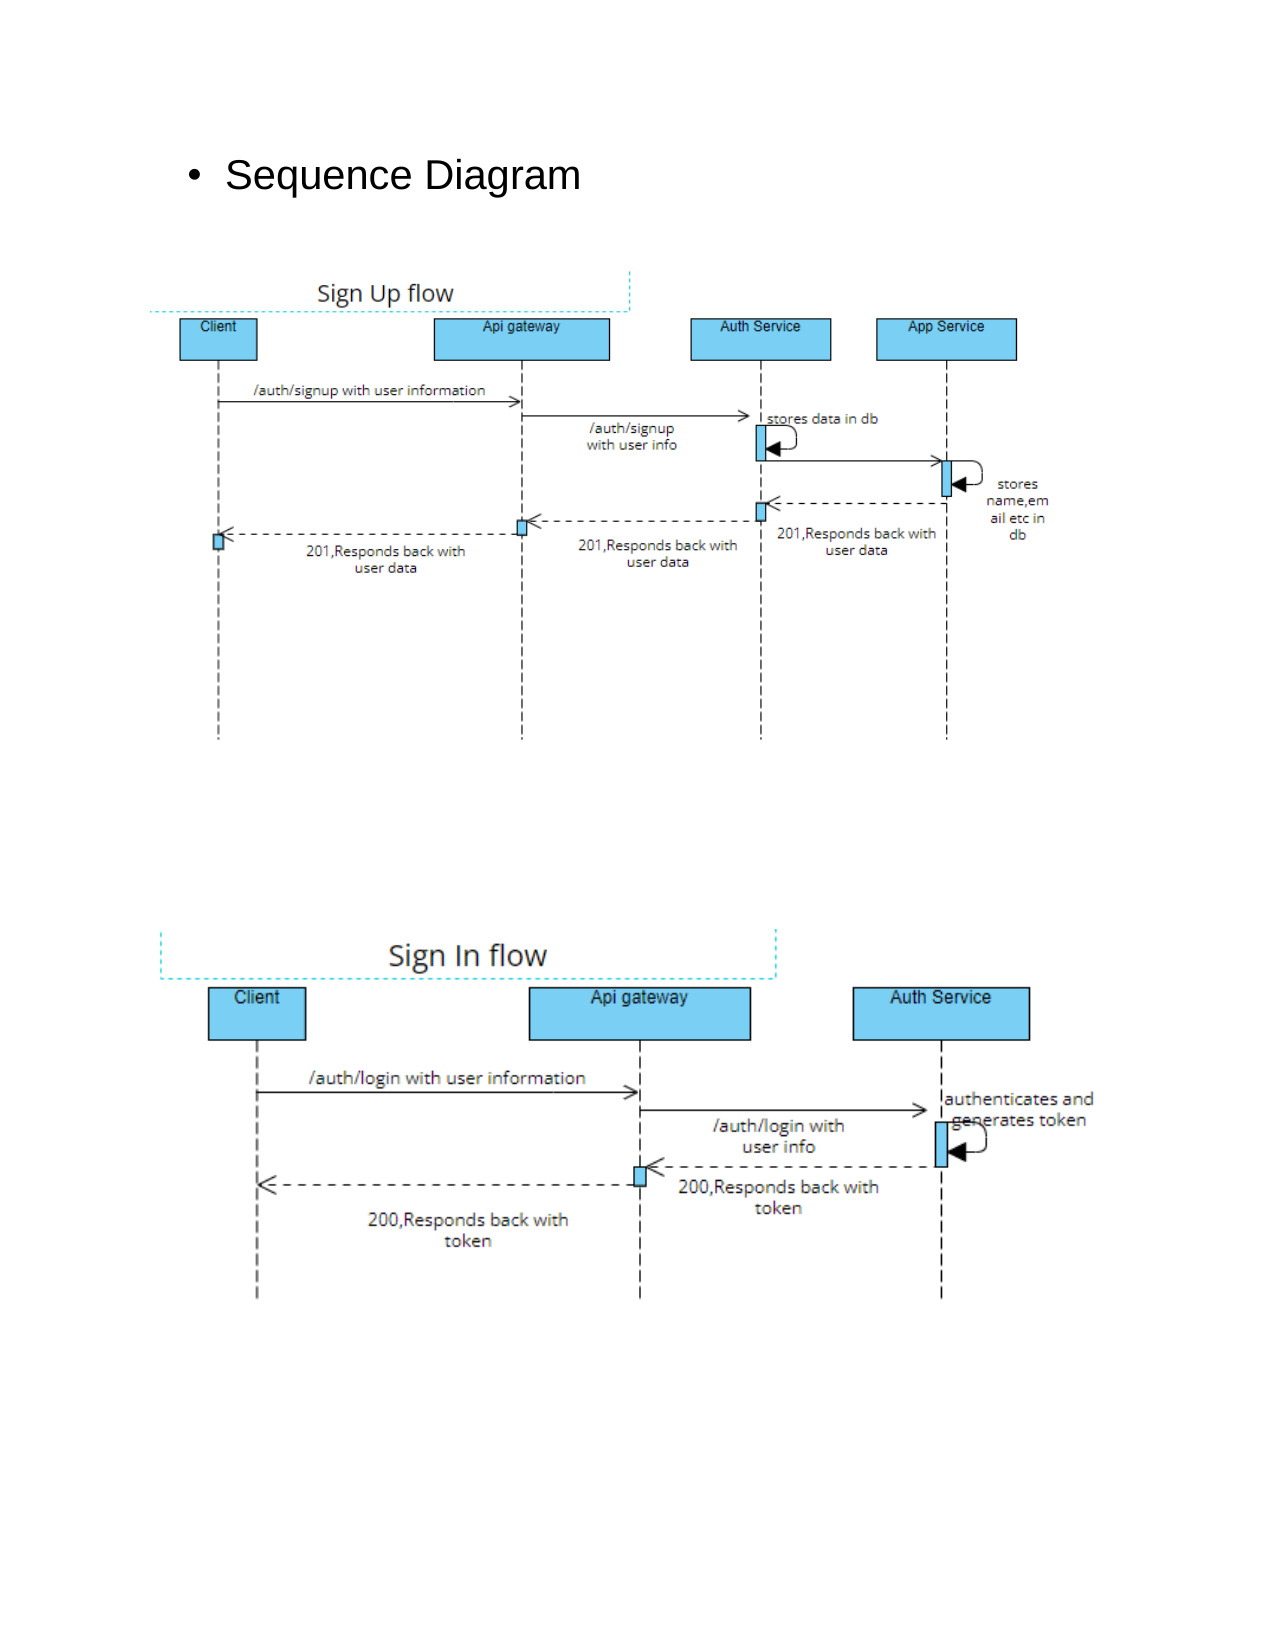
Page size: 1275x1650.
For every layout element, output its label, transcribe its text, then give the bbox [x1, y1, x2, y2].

list Sequence Diagram [187, 150, 1125, 198]
picture [150, 271, 1125, 806]
picture [150, 929, 1125, 1404]
